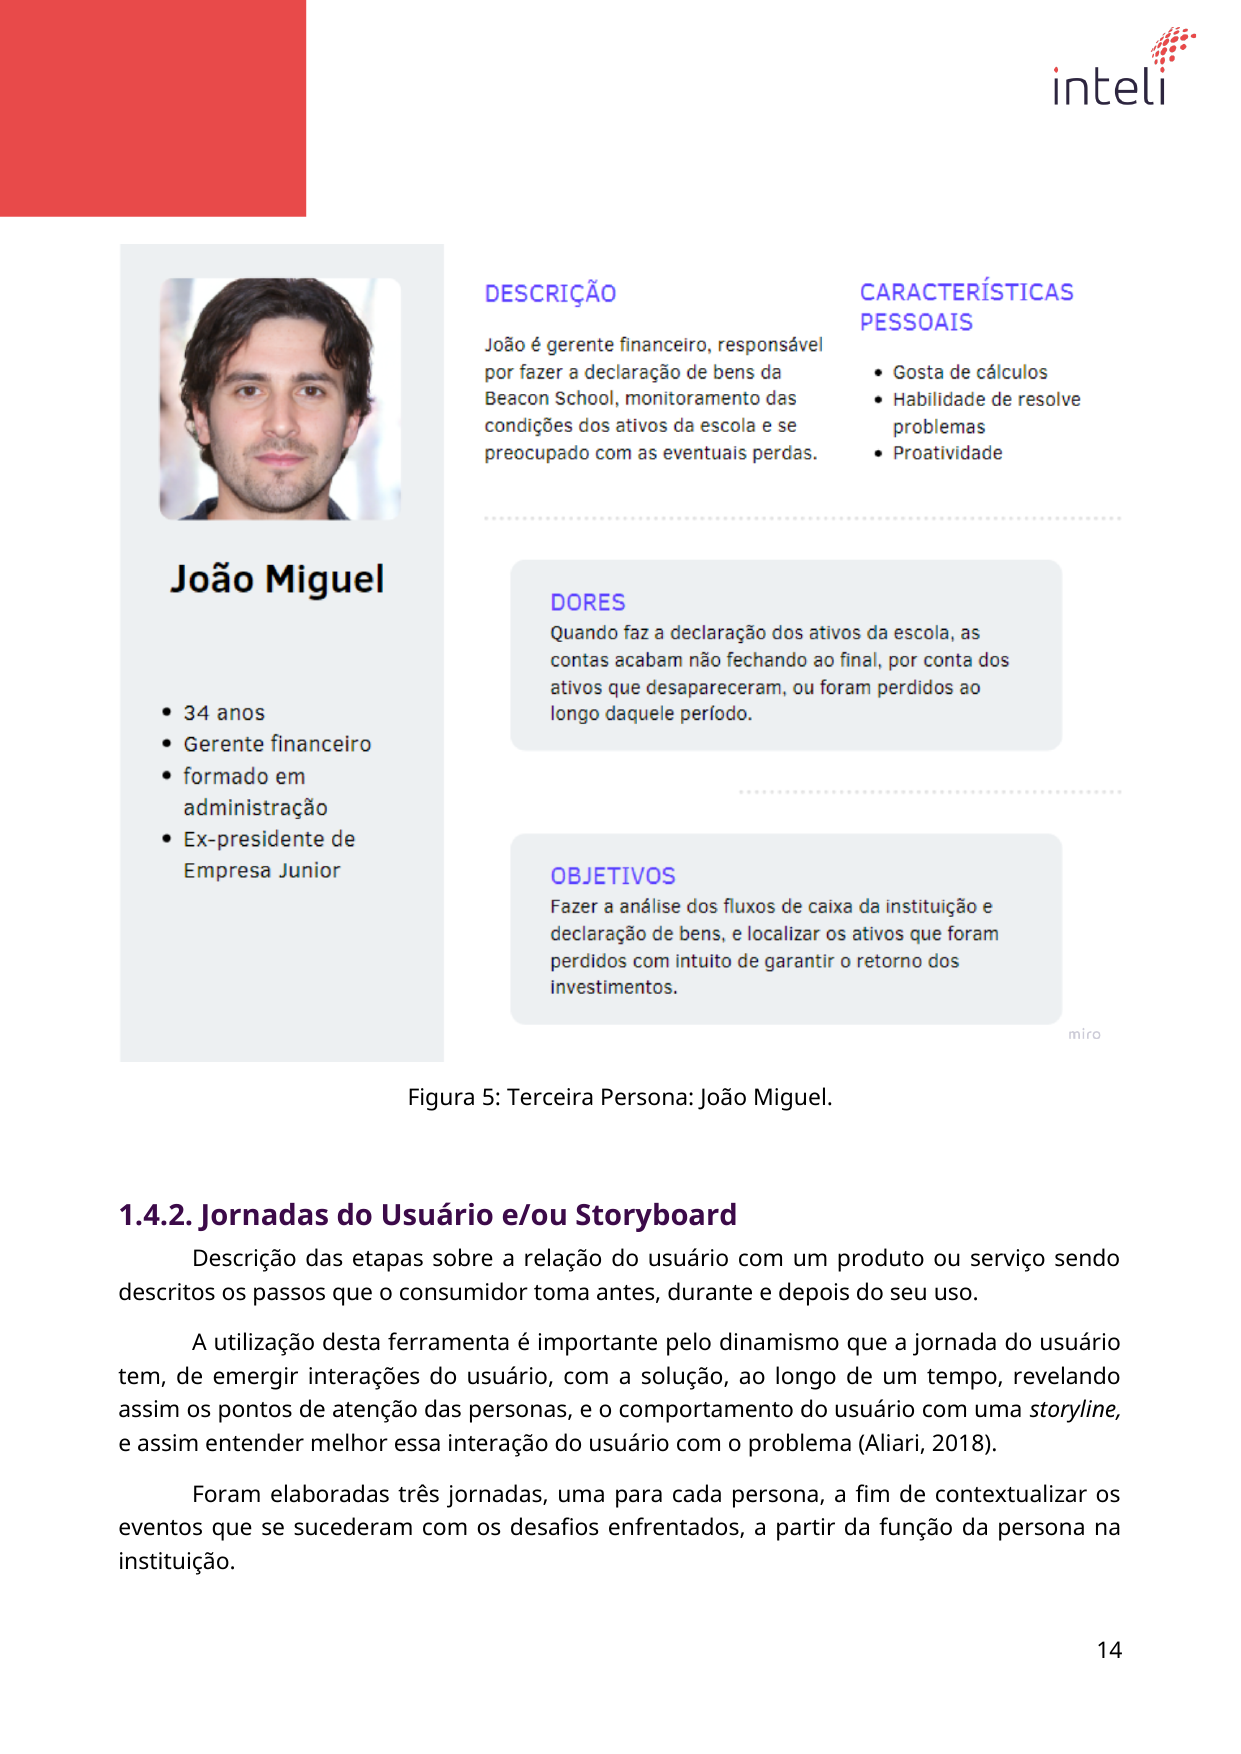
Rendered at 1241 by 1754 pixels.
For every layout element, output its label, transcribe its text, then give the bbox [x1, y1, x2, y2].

picture [1054, 27, 1197, 105]
subtitle 1.4.2. Jornadas do Usuário e/ou Storyboard [118, 1194, 1122, 1233]
text A utilização desta ferramenta é importante pelo dinamismo que a jornada do usuário tem, de emergir interações do usuário, com a solução, ao longo de um tempo, revelando assim os pontos de atenção das personas, e o comportamento do usuário com uma storyline, e assim entender melhor essa interação do usuário com o problema (Aliari, 2018). [118, 1326, 1122, 1458]
text Foram elaboradas três jornadas, uma para cada persona, a fim de contextualizar os eventos que se sucederam com os desafios enfrentados, a partir da função da persona na instituição. [118, 1478, 1122, 1576]
picture [0, 0, 307, 217]
text Descrição das etapas sobre a relação do usuário com um produto ou serviço sendo descritos os passos que o consumidor toma antes, durante e depois do seu uso. [118, 1242, 1122, 1307]
text Figura 5: Terceira Persona: João Miguel. [118, 1080, 1122, 1112]
picture [118, 244, 1123, 1062]
